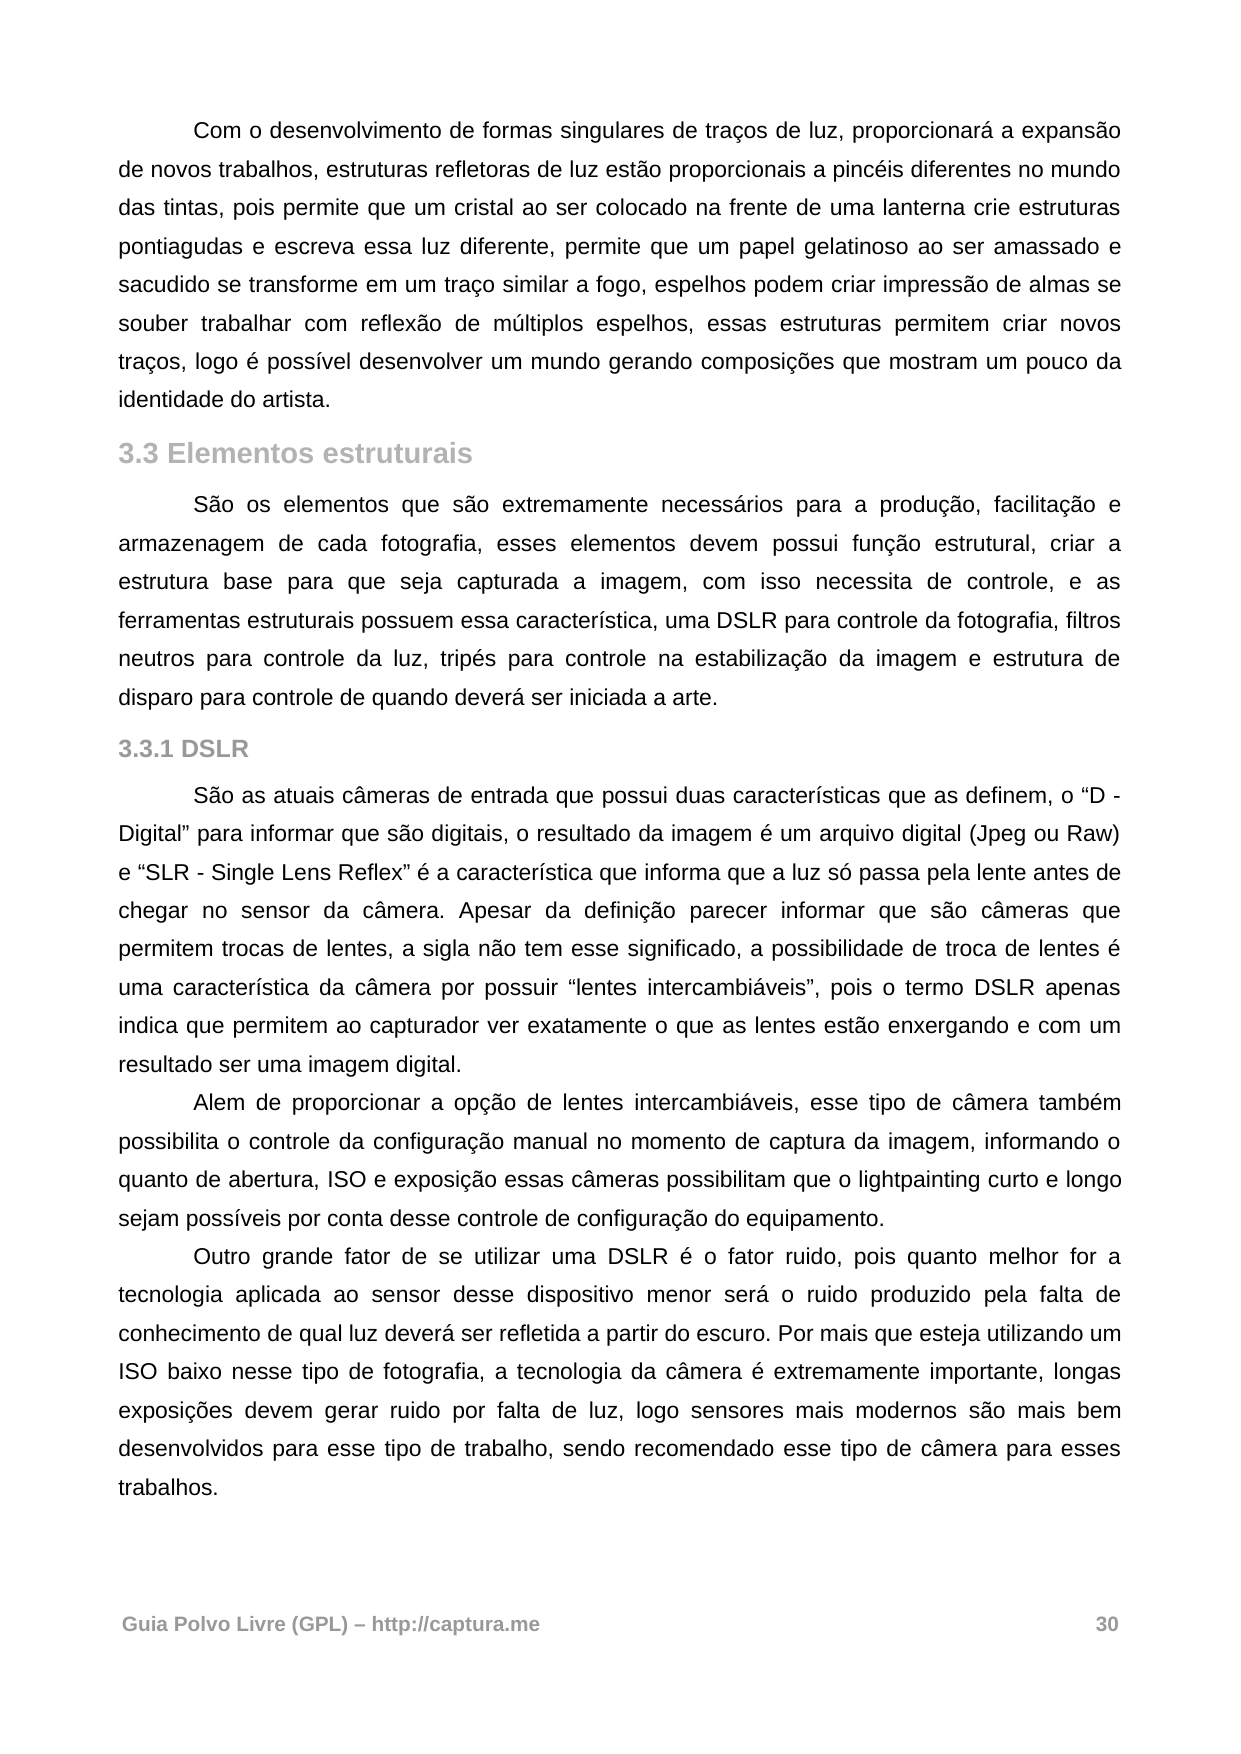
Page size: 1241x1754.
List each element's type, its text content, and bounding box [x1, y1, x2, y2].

text São os elementos que são extremamente necessários para a produção, facilitação e armazenagem de cada fotografia, esses elementos devem possui função estrutural, criar a estrutura base para que seja capturada a imagem, com isso necessita de controle, e as ferramentas estruturais possuem essa característica, uma DSLR para controle da fotografia, filtros neutros para controle da luz, tripés para controle na estabilização da imagem e estrutura de disparo para controle de quando deverá ser iniciada a arte. [118, 492, 1122, 710]
subtitle 3.3 Elementos estruturais [118, 437, 1122, 470]
subtitle 3.3.1 DSLR [118, 734, 1122, 762]
text Com o desenvolvimento de formas singulares de traços de luz, proporcionará a expansão de novos trabalhos, estruturas refletoras de luz estão proporcionais a pincéis diferentes no mundo das tintas, pois permite que um cristal ao ser colocado na frente de uma lanterna crie estruturas pontiagudas e escreva essa luz diferente, permite que um papel gelatinoso ao ser amassado e sacudido se transforme em um traço similar a fogo, espelhos podem criar impressão de almas se souber trabalhar com reflexão de múltiplos espelhos, essas estruturas permitem criar novos traços, logo é possível desenvolver um mundo gerando composições que mostram um pouco da identidade do artista. [118, 118, 1122, 413]
text Alem de proporcionar a opção de lentes intercambiáveis, esse tipo de câmera também possibilita o controle da configuração manual no momento de captura da imagem, informando o quanto de abertura, ISO e exposição essas câmeras possibilitam que o lightpainting curto e longo sejam possíveis por conta desse controle de configuração do equipamento. [118, 1090, 1122, 1231]
text Outro grande fator de se utilizar uma DSLR é o fator ruido, pois quanto melhor for a tecnologia aplicada ao sensor desse dispositivo menor será o ruido produzido pela falta de conhecimento de qual luz deverá ser refletida a partir do escuro. Por mais que esteja utilizando um ISO baixo nesse tipo de fotografia, a tecnologia da câmera é extremamente importante, longas exposições devem gerar ruido por falta de luz, logo sensores mais modernos são mais bem desenvolvidos para esse tipo de trabalho, sendo recomendado esse tipo de câmera para esses trabalhos. [118, 1244, 1122, 1500]
text São as atuais câmeras de entrada que possui duas características que as definem, o “D - Digital” para informar que são digitais, o resultado da imagem é um arquivo digital (Jpeg ou Raw) e “SLR - Single Lens Reflex” é a característica que informa que a luz só passa pela lente antes de chegar no sensor da câmera. Apesar da definição parecer informar que são câmeras que permitem trocas de lentes, a sigla não tem esse significado, a possibilidade de troca de lentes é uma característica da câmera por possuir “lentes intercambiáveis”, pois o termo DSLR apenas indica que permitem ao capturador ver exatamente o que as lentes estão enxergando e com um resultado ser uma imagem digital. [118, 782, 1122, 1077]
